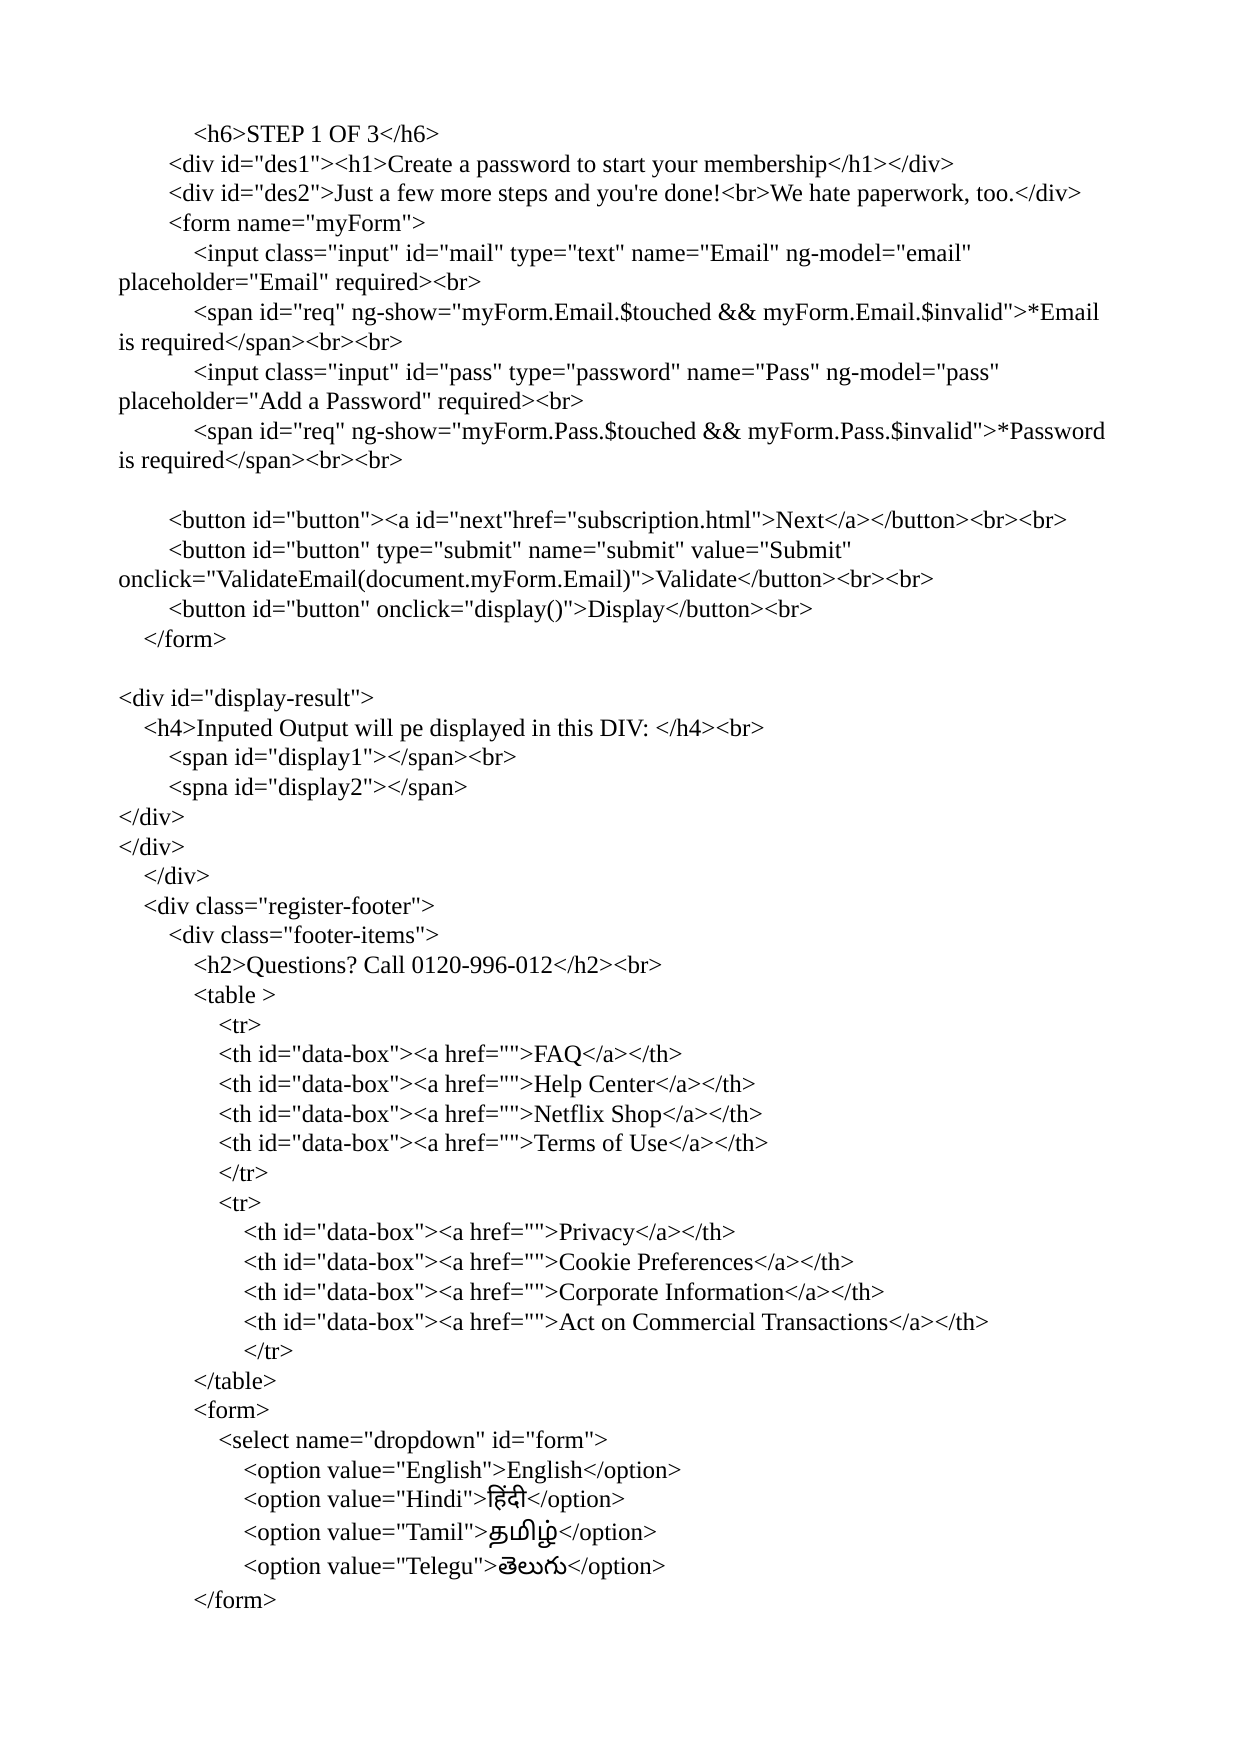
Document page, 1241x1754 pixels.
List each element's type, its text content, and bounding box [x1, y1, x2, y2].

text <div id="des1"><h1>Create a password to start your membership</h1></div> [118, 148, 1122, 177]
text <h4>Inputed Output will pe displayed in this DIV: </h4><br> [118, 712, 1122, 742]
text <option value="Telegu">తెలుగు</option> [118, 1551, 1122, 1584]
text <button id="button" type="submit" name="submit" value="Submit" onclick="ValidateEmail(document.myForm.Email)">Validate</button><br><br> [118, 534, 1122, 593]
text <input class="input" id="mail" type="text" name="Email" ng-model="email" placeholder="Email" required><br> [118, 237, 1122, 296]
text </form> [118, 623, 1122, 652]
text <span id="req" ng-show="myForm.Pass.$touched && myForm.Pass.$invalid">*Password is required</span><br><br> [118, 415, 1122, 474]
text <tr> [118, 1009, 1122, 1038]
text <h6>STEP 1 OF 3</h6> [118, 118, 1122, 148]
text <th id="data-box"><a href="">Terms of Use</a></th> [118, 1127, 1122, 1157]
text </div> [118, 860, 1122, 890]
text <spna id="display2"></span> [118, 771, 1122, 801]
text <form> [118, 1395, 1122, 1424]
text <span id="display1"></span><br> [118, 742, 1122, 771]
text <div id="des2">Just a few more steps and you're done!<br>We hate paperwork, too.</div> [118, 177, 1122, 207]
text <option value="Hindi">हिंदी</option> [118, 1484, 1122, 1517]
text <span id="req" ng-show="myForm.Email.$touched && myForm.Email.$invalid">*Email is required</span><br><br> [118, 296, 1122, 356]
text <th id="data-box"><a href="">FAQ</a></th> [118, 1038, 1122, 1068]
text <button id="button"><a id="next"href="subscription.html">Next</a></button><br><br> [118, 504, 1122, 534]
text <div id="display-result"> [118, 682, 1122, 712]
text </div> [118, 801, 1122, 831]
text <th id="data-box"><a href="">Corporate Information</a></th> [118, 1276, 1122, 1306]
text </div> [118, 831, 1122, 860]
text <option value="English">English</option> [118, 1454, 1122, 1484]
text </table> [118, 1365, 1122, 1395]
text <h2>Questions? Call 0120-996-012</h2><br> [118, 949, 1122, 979]
text <form name="myForm"> [118, 207, 1122, 237]
text <th id="data-box"><a href="">Netflix Shop</a></th> [118, 1098, 1122, 1127]
text <th id="data-box"><a href="">Help Center</a></th> [118, 1068, 1122, 1098]
text <div class="register-footer"> [118, 890, 1122, 920]
text <tr> [118, 1187, 1122, 1217]
text </tr> [118, 1157, 1122, 1187]
text <th id="data-box"><a href="">Privacy</a></th> [118, 1217, 1122, 1246]
text <select name="dropdown" id="form"> [118, 1424, 1122, 1454]
text <th id="data-box"><a href="">Cookie Preferences</a></th> [118, 1246, 1122, 1276]
text <div class="footer-items"> [118, 920, 1122, 949]
text <th id="data-box"><a href="">Act on Commercial Transactions</a></th> [118, 1306, 1122, 1335]
text <button id="button" onclick="display()">Display</button><br> [118, 593, 1122, 623]
text <table > [118, 979, 1122, 1009]
text </form> [118, 1584, 1122, 1614]
text <option value="Tamil">தமிழ்</option> [118, 1517, 1122, 1551]
text <input class="input" id="pass" type="password" name="Pass" ng-model="pass" placeholder="Add a Password" required><br> [118, 356, 1122, 415]
text </tr> [118, 1335, 1122, 1365]
